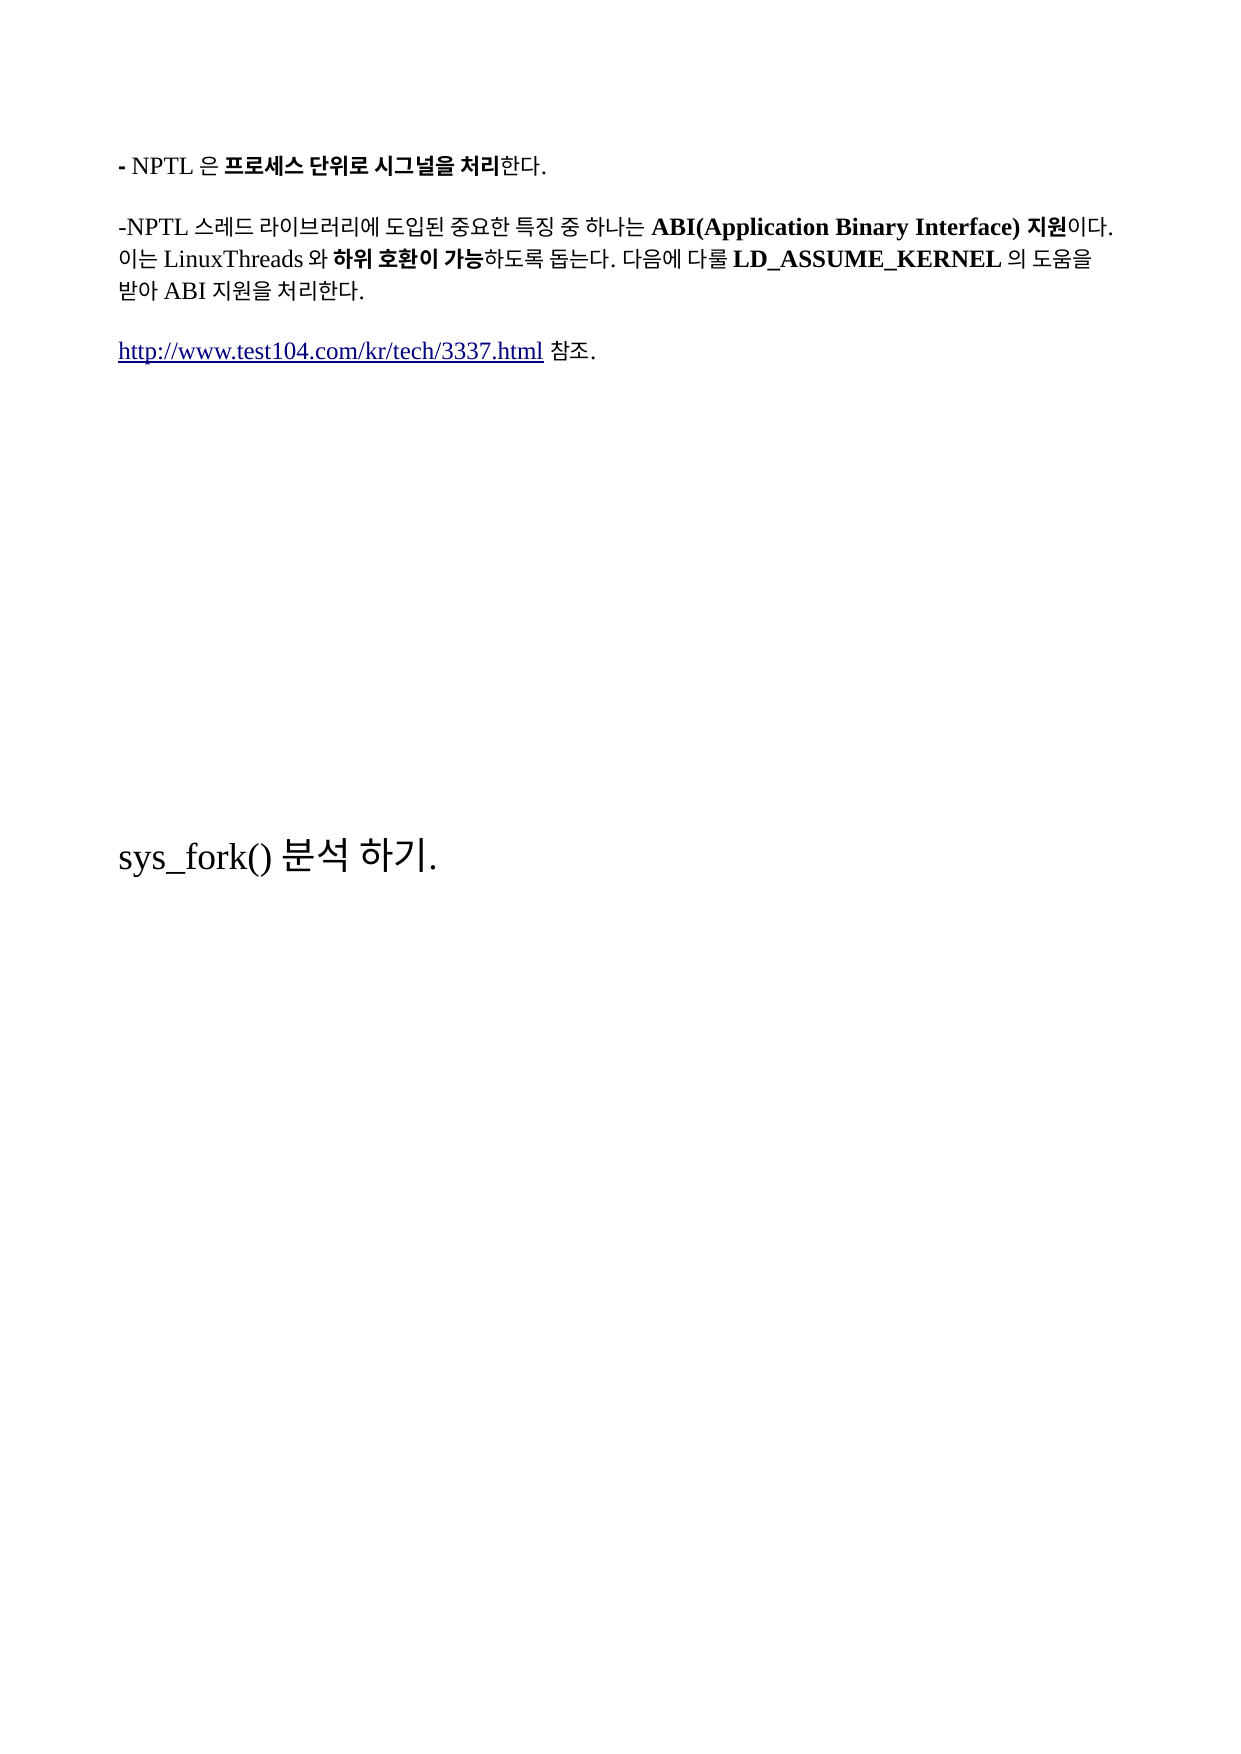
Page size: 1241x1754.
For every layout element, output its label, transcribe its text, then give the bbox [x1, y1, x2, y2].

text -NPTL 스레드 라이브러리에 도입된 중요한 특징 중 하나는 ABI(Application Binary Interface) 지원이다. 이는 LinuxThreads와 하위 호환이 가능하도록 돕는다. 다음에 다룰 LD_ASSUME_KERNEL의 도움을 받아 ABI 지원을 처리한다. [118, 210, 1122, 305]
text http://www.test104.com/kr/tech/3337.html 참조. [118, 334, 1122, 366]
text sys_fork() 분석 하기. [118, 826, 1122, 880]
text - NPTL은 프로세스 단위로 시그널을 처리한다. [118, 149, 1122, 182]
